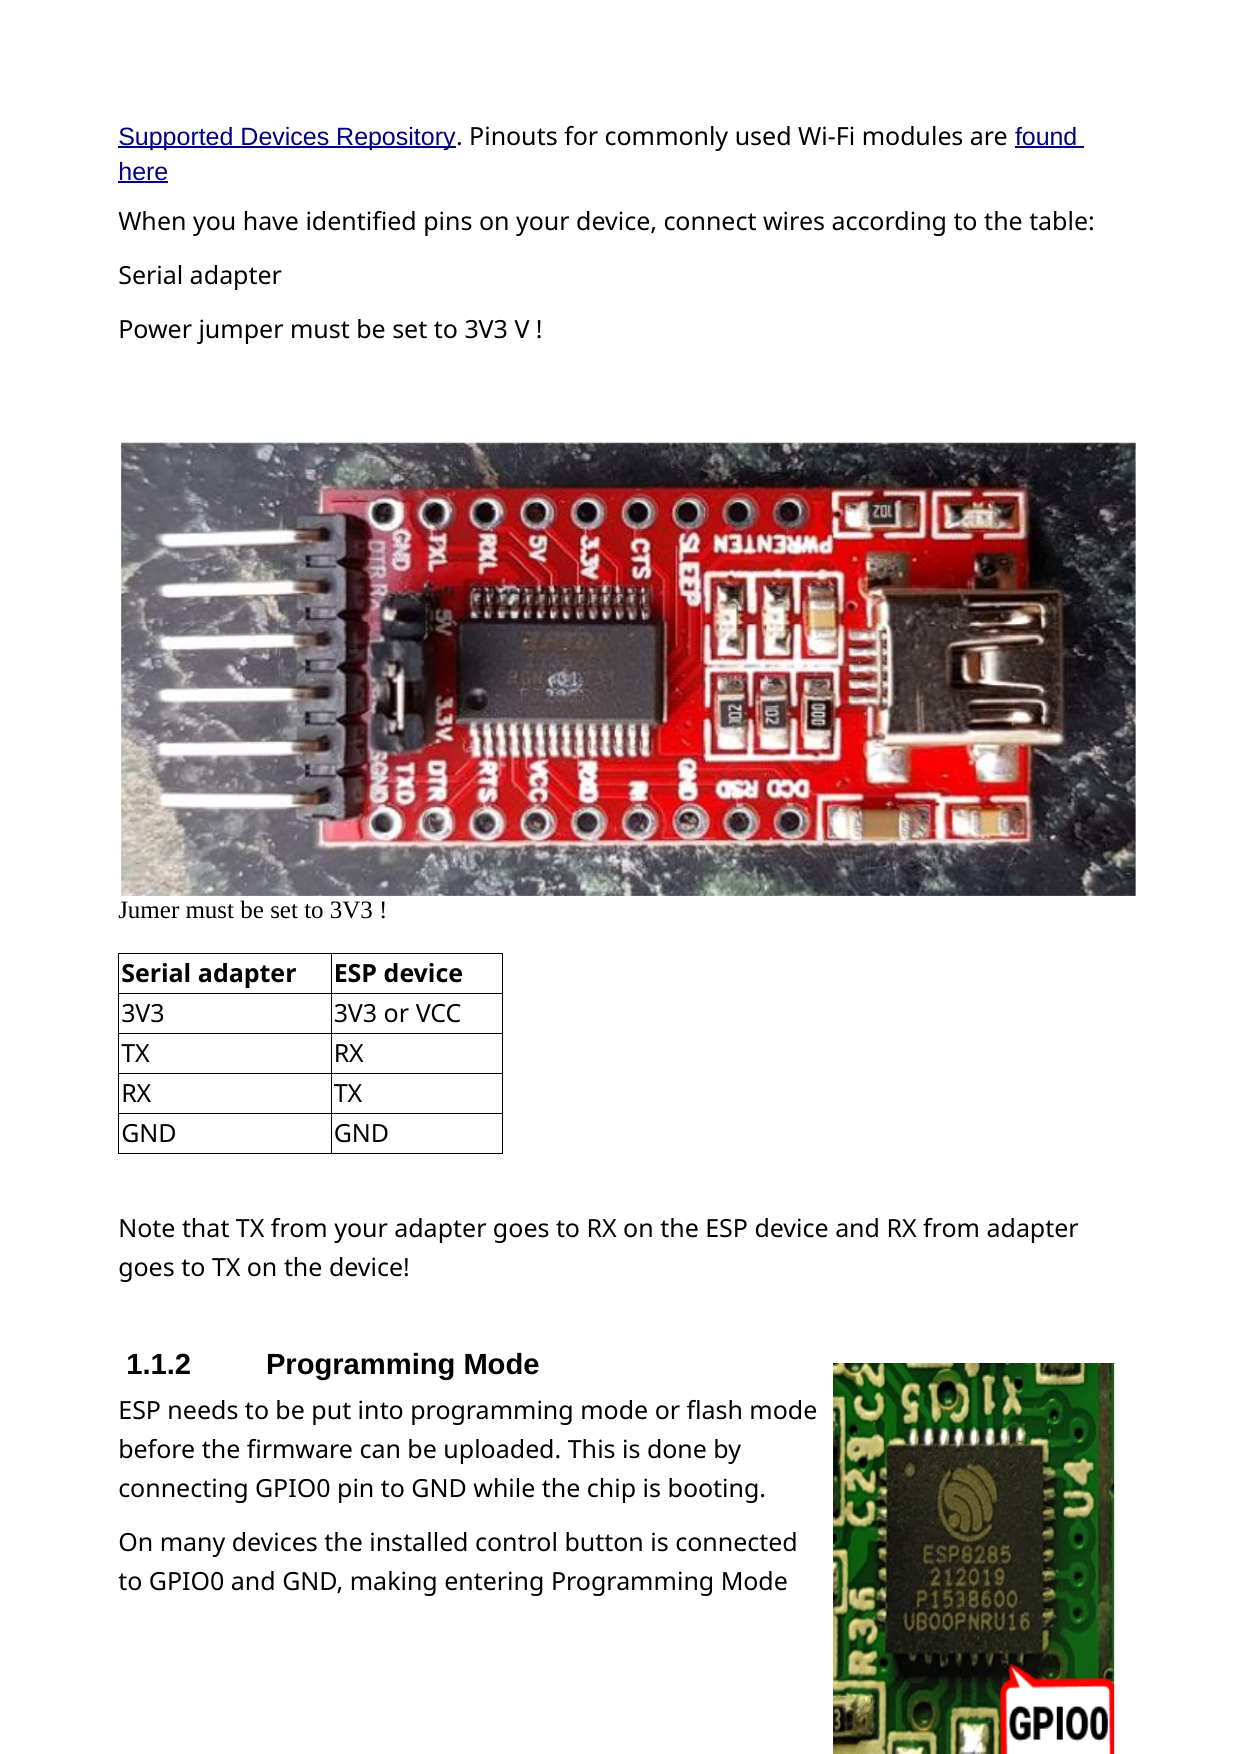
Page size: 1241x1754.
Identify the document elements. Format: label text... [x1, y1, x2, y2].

picture [833, 1363, 1115, 1754]
text Jumer must be set to 3V3 ! [118, 868, 1122, 924]
table_cell TX [119, 1034, 331, 1073]
picture [122, 444, 1135, 896]
table_cell 3V3 or VCC [332, 994, 502, 1033]
text Serial adapter [118, 258, 1122, 292]
text ESP needs to be put into programming mode or flash mode before the firmware can be uploaded. This is done by connecting GPIO0 pin to GND while the chip is booting. [118, 1393, 833, 1505]
table_header ESP device [332, 954, 502, 993]
text Note that TX from your adapter goes to RX on the ESP device and RX from adapter goes to TX on the device! [118, 1210, 1122, 1284]
text Supported Devices Repository. Pinouts for commonly used Wi-Fi modules are found here [118, 118, 1122, 185]
text When you have identified pins on your device, connect wires according to the table: [118, 204, 1122, 238]
table_cell 3V3 [119, 994, 331, 1033]
table_cell RX [332, 1034, 502, 1073]
text On many devices the installed control button is connected to GPIO0 and GND, making entering Programming Mode [118, 1525, 833, 1598]
table_cell RX [119, 1074, 331, 1113]
table_cell TX [332, 1074, 502, 1113]
table_cell GND [332, 1114, 502, 1153]
subtitle Programming Mode [118, 1347, 1122, 1380]
text Power jumper must be set to 3V3 V ! [118, 312, 1122, 346]
table_header Serial adapter [119, 954, 331, 993]
table_cell GND [119, 1114, 331, 1153]
